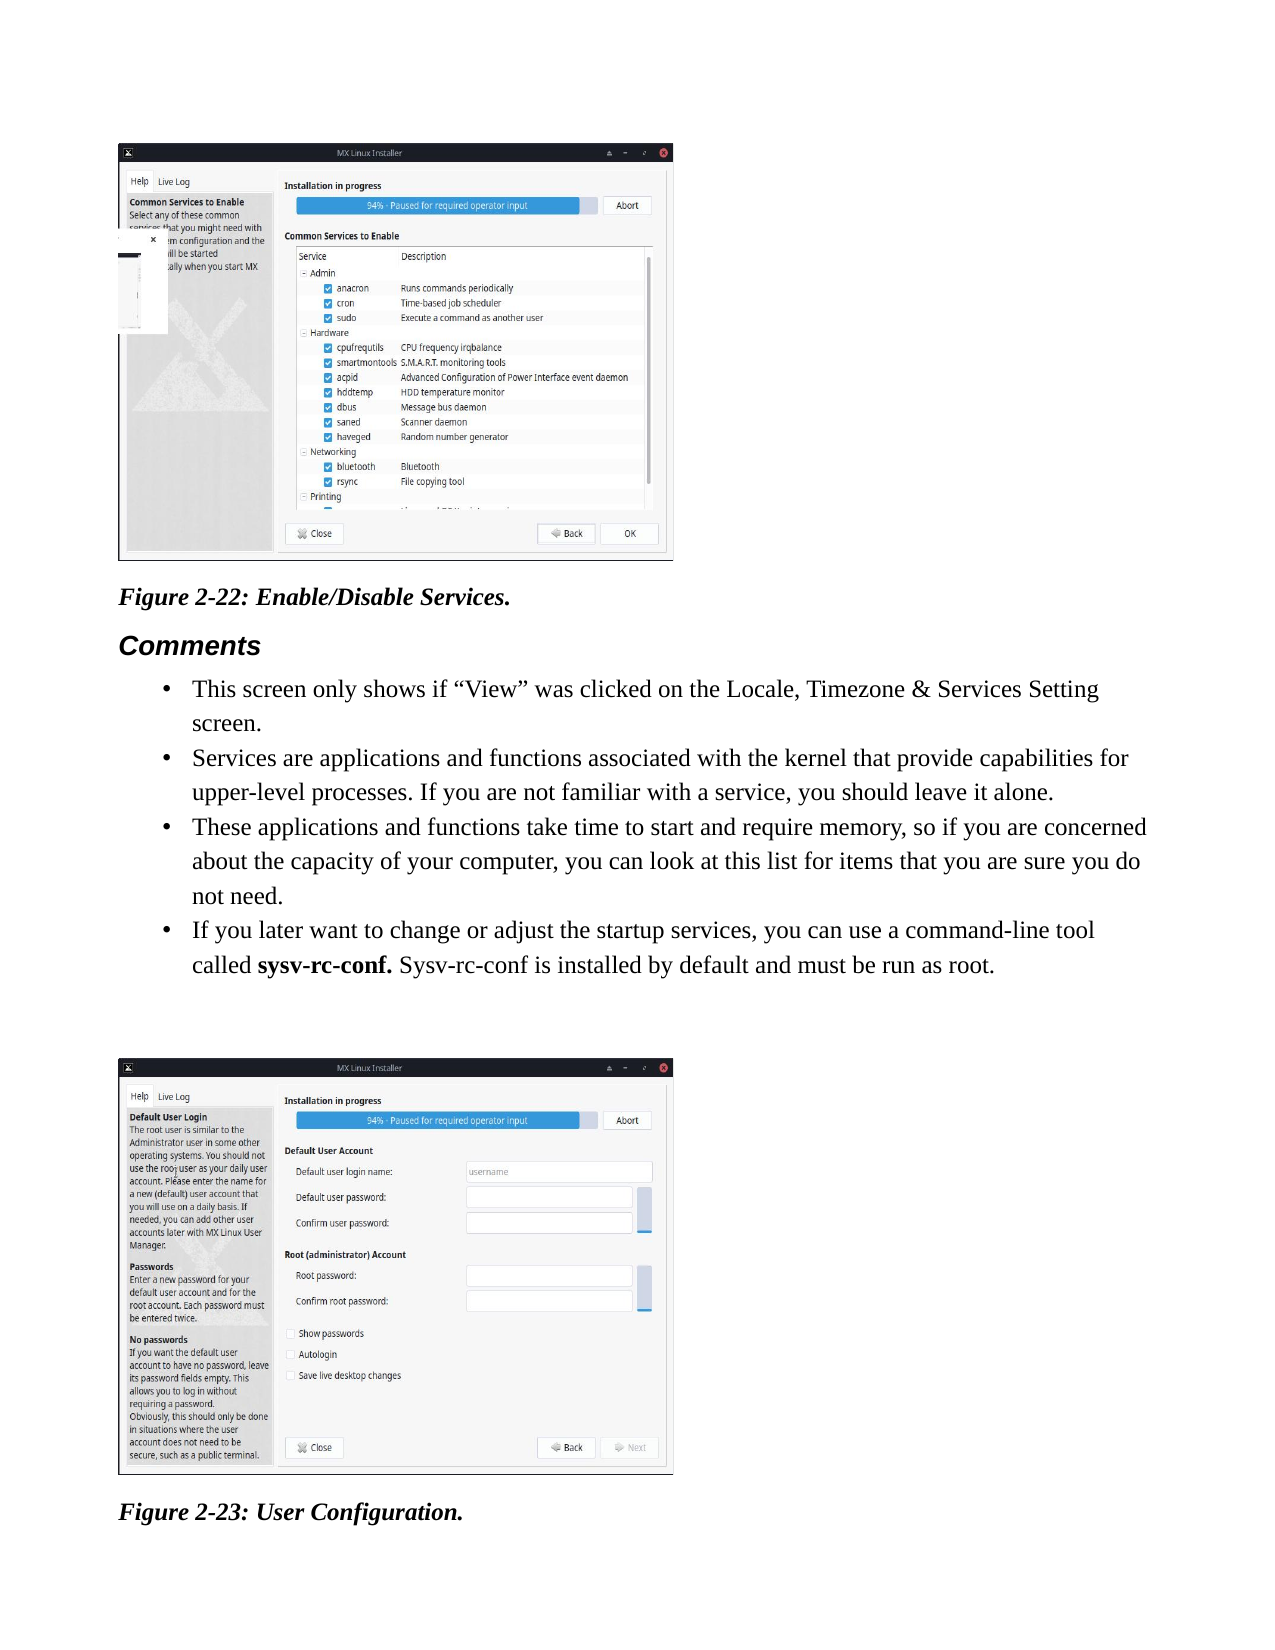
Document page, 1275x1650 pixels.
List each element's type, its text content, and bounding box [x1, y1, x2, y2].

list These applications and functions take time to start and require memory, so if you are concerned about the capacity of your computer, you can look at this list for items that you are sure you do not need. [162, 812, 1157, 909]
text Figure 2-22: Enable/Disable Services. [118, 118, 1157, 611]
list This screen only shows if “View” was clicked on the Locale, Timezone & Services Setting screen. [162, 674, 1157, 737]
text Figure 2-23: User Configuration. [118, 1033, 1157, 1525]
picture [118, 1058, 674, 1475]
list If you later want to change or adjust the startup services, you can use a command-line tool called sysv-rc-conf. Sysv-rc-conf is installed by default and must be run as root. [162, 915, 1157, 978]
subtitle Comments [118, 629, 1157, 661]
picture [118, 143, 674, 561]
list Services are applications and functions associated with the kernel that provide capabilities for upper-level processes. If you are not familiar with a service, you should leave it alone. [162, 743, 1157, 806]
